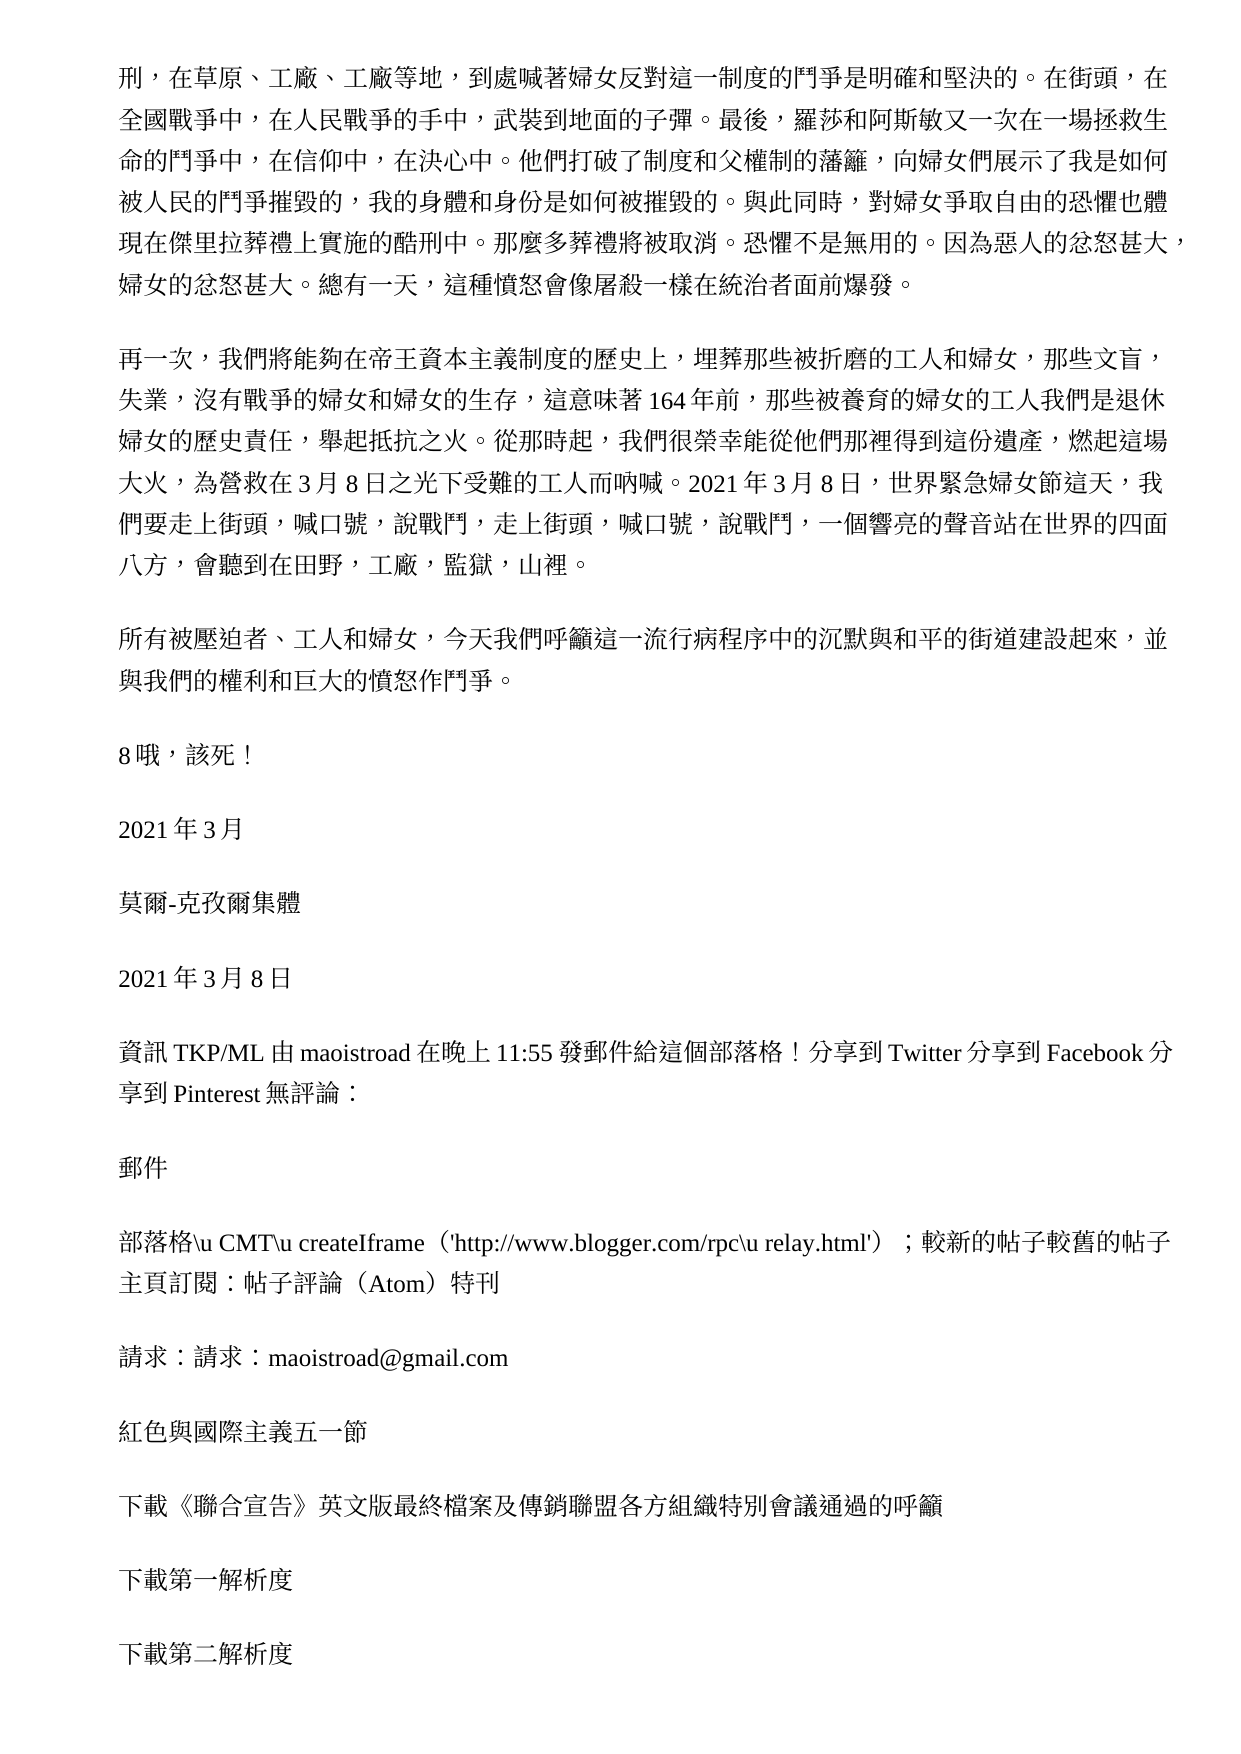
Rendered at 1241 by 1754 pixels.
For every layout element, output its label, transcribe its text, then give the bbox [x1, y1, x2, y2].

text 2021-03-06T23:55:00-08:00 毛伊斯特路 ['https://1.bp.blogspot.com/-1iFlfBPJeGM/YEMVqWmPDKI/AAAAARAE/1X\u baGcHALwErJr3tqiaabzeq9Y\u V6LKwCLcBGAsYHQ/w452-h640/morkizil-8mart2021-01.png'https://www.blogger.com/static/v1/widgets/629644797-widgets.js'] 3月8日國際主義者-德國/土耳其 MOR-KIZIL公司- 組織對TKP/ML的引用 有皇帝薩爾迪里拉！自由和儲存！ 1857年3月8日，紐約，在工廠老闆的支援下，數千名工人被鎖在工廠裡，129名女工在火災中喪生，要求女員工增加16小時的工作時間。 在那一天，對我們的同學和護士的屠殺將繼續在世界上每一個混血兒的土地上進行。在那一天，婦女們在工人的身體裡戰鬥，在十月，在中國，在法西斯主義的第二次世界大戰中，在拉丁美洲，越南，在非洲，在中東，在世界的每個角落，在革命和民族鬥爭中。她向女人們解釋了這條路。婦女在前線書寫了人類的革命史。今天，在這場大火中受盡折磨的女人們正試圖在課堂上變得更堅強、更固執、更具抵抗力。 貧窮，飢餓，壓力，不公正。帝國戰爭意味著死亡。最初的生產無政府狀態和危機。上一次在全世界造成嚴重後果的危機現在變得如此深刻，由於沒有持續的、可控制的一面，隨著流行病程序的出現，這種危機已不再具有普遍性。像往常一樣，危機的賬單是給受壓迫的、失業的、貧窮的人增加負擔。結果，貧困加劇、失業、外國敵意、對婦女的暴力、種族主義政府的政策和法律、贏得的經濟和政治權利的喪失、大國和安全法給其同事的壓力… 生態危機、戰爭、衝突和帝王的後果是人民，特別是婦女和兒童在生活和生產領域遭到破壞。如果他們能赤身裸體地走在埃格的街道和海洋的水域，擺脫人口販賣，他們這次就能抵達歐洲，度過漫長而艱難的難民生活。 這場危機影響最大的是退休婦女，從我們試圖囚禁的房子的牆壁，到我們生產的工廠，到我們在全世界從事監禁和奴役工作的程度。我們的目標，我們的身體，我們的身份，是由我控制下的社會性準則決定的。 在去年的“大流行”危機中，世界已經變成了“ohal”地區，很難滿足阿斯加里人的生活需要，通常費用在飢餓邊界以下，時間少，不安全，在奴隸制最糟糕的情況下，我們要麼是第一個被拋棄的女人，要麼是第一個被拋棄的女人，在家庭中，我們是這個制度的祖先理解所描述的關於社會性行為準則的“聖母”，我們將被判從事非營利的工作，這些工作被認為不等同於角色和約束，例如“理想的平等”。我們試圖在管家的責任感和工作中的奴役條件之間被捕，擺脫社會生活。 從危機前後階級的出現來看，唯一不變的是，文化、地理、宗教、經濟和社會暴力並沒有限制女性。在壓迫，壓迫，虐待，暴力，暴力，暴力，暴力，暴力，暴力，暴力，暴力，暴力，暴力，暴力，暴力，暴力，暴力，暴力，暴力，暴力，暴力，暴力，暴力，暴力，暴力，暴力，暴力，暴力，暴力，暴力，暴力，暴力，暴力，暴力，暴力，暴力，暴力，暴力，暴力，暴力，暴力，暴力，暴力，暴力，暴力，暴力，暴力，暴力，暴力，暴力，暴力，暴力，暴力，暴力，暴力，暴力，暴力，暴力，暴力尤其是抵抗、革命和共產主義的婦女正在遭受國家的暴力。 我們沒有機會在這個工人和工人都是婦女的體制下和平地生活。我們把我們的臉變成了被壓迫者的鬥爭。人類歷史的歷史，就是婦女不服從自己所處的環境，反抗，在鬥爭面前鬥爭的歷史，這就是三八的歷史。皇帝的資本主義制度和有意識的革命、共產主義婦女，意識到婦女正在遭受酷刑，在草原、工廠、工廠等地，到處喊著婦女反對這一制度的鬥爭是明確和堅決的。在街頭，在全國戰爭中，在人民戰爭的手中，武裝到地面的子彈。最後，羅莎和阿斯敏又一次在一場拯救生命的鬥爭中，在信仰中，在決心中。他們打破了制度和父權制的藩籬，向婦女們展示了我是如何被人民的鬥爭摧毀的，我的身體和身份是如何被摧毀的。與此同時，對婦女爭取自由的恐懼也體現在傑里拉葬禮上實施的酷刑中。那麼多葬禮將被取消。恐懼不是無用的。因為惡人的忿怒甚大，婦女的忿怒甚大。總有一天，這種憤怒會像屠殺一樣在統治者面前爆發。 再一次，我們將能夠在帝王資本主義制度的歷史上，埋葬那些被折磨的工人和婦女，那些文盲，失業，沒有戰爭的婦女和婦女的生存，這意味著164年前，那些被養育的婦女的工人我們是退休婦女的歷史責任，舉起抵抗之火。從那時起，我們很榮幸能從他們那裡得到這份遺產，燃起這場大火，為營救在3月8日之光下受難的工人而吶喊。2021年3月8日，世界緊急婦女節這天，我們要走上街頭，喊口號，說戰鬥，走上街頭，喊口號，說戰鬥，一個響亮的聲音站在世界的四面八方，會聽到在田野，工廠，監獄，山裡。 所有被壓迫者、工人和婦女，今天我們呼籲這一流行病程序中的沉默與和平的街道建設起來，並與我們的權利和巨大的憤怒作鬥爭。 8哦，該死！ 2021年3月 莫爾-克孜爾集體 2021年3月8日 資訊TKP/ML由maoistroad在晚上11:55發郵件給這個部落格！分享到Twitter分享到Facebook分享到Pinterest無評論： 郵件 部落格\u CMT\u createIframe（'http://www.blogger.com/rpc\u relay.html'）；較新的帖子較舊的帖子主頁訂閱：帖子評論（Atom）特刊 請求：請求：maoistroad@gmail.com 紅色與國際主義五一節 下載《聯合宣告》英文版最終檔案及傳銷聯盟各方組織特別會議通過的呼籲 下載第一解析度 下載第二解析度 中國共產黨成立十週年國際會議（毛派）正式小冊子 下載pdf格式的國際支援印度人民戰爭委員會 [118, 59, 1181, 1671]
